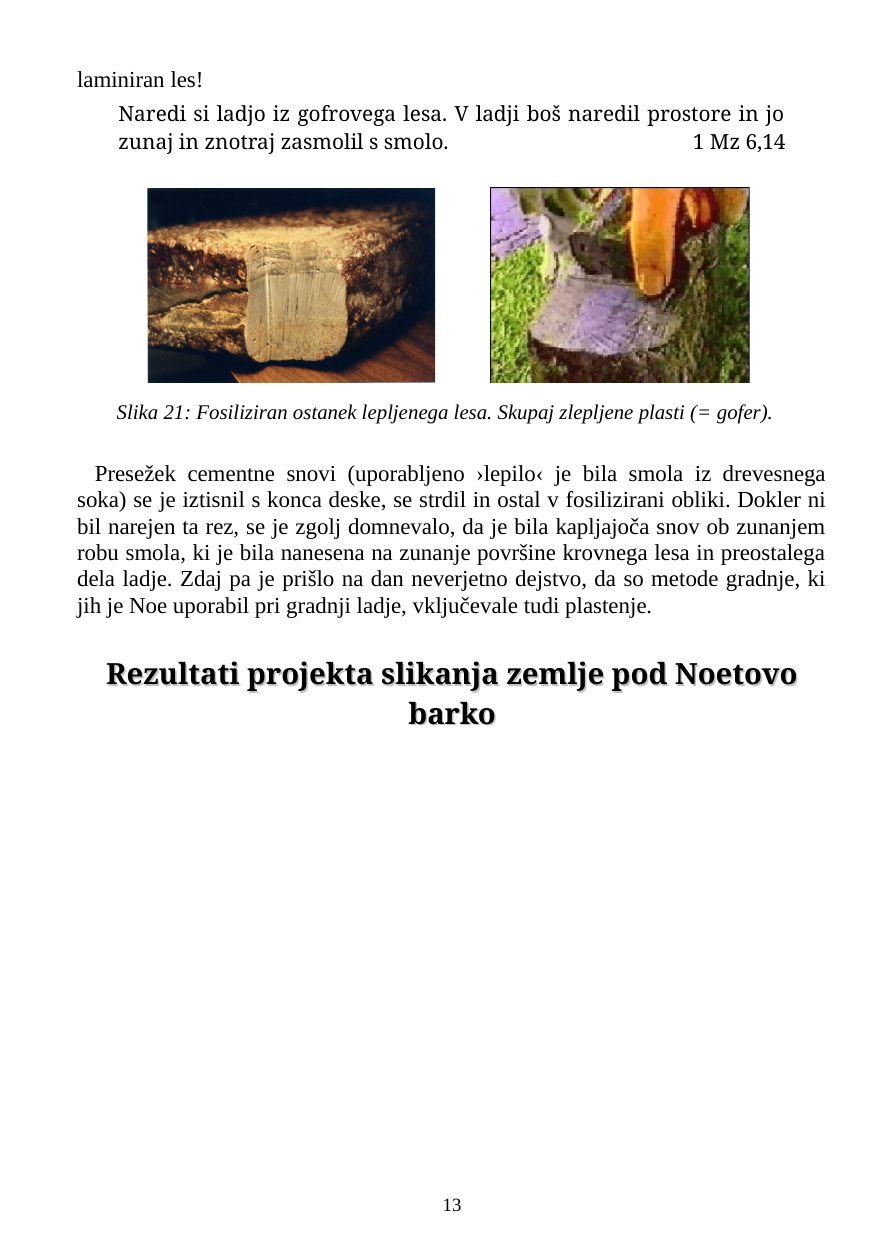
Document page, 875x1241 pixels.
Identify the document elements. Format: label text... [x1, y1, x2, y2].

text laminiran les! [77, 66, 827, 93]
text Presežek cementne snovi (uporabljeno ›lepilo‹ je bila smola iz drevesnega soka) se je iztisnil s konca deske, se strdil in ostal v fosilizirani obliki. Dokler ni bil narejen ta rez, se je zgolj domnevalo, da je bila kapljajoča snov ob zunanjem robu smola, ki je bila nanesena na zunanje površine krovnega lesa in preostalega dela ladje. Zdaj pa je prišlo na dan neverjetno dejstvo, da so metode gradnje, ki jih je Noe uporabil pri gradnji ladje, vključevale tudi plastenje. [71, 167, 827, 618]
text Naredi si ladjo iz gofrovega lesa. V ladji boš naredil prostore in jo zunaj in znotraj zasmolil s smolo. 1 Mz 6,14 [118, 99, 785, 156]
picture [147, 188, 436, 383]
subtitle Rezultati projekta slikanja zemlje pod Noetovo barko [77, 653, 827, 733]
text Slika 21: Fosiliziran ostanek lepljenega lesa. Skupaj zlepljene plasti (= gofer). [71, 181, 818, 424]
picture [490, 187, 750, 383]
